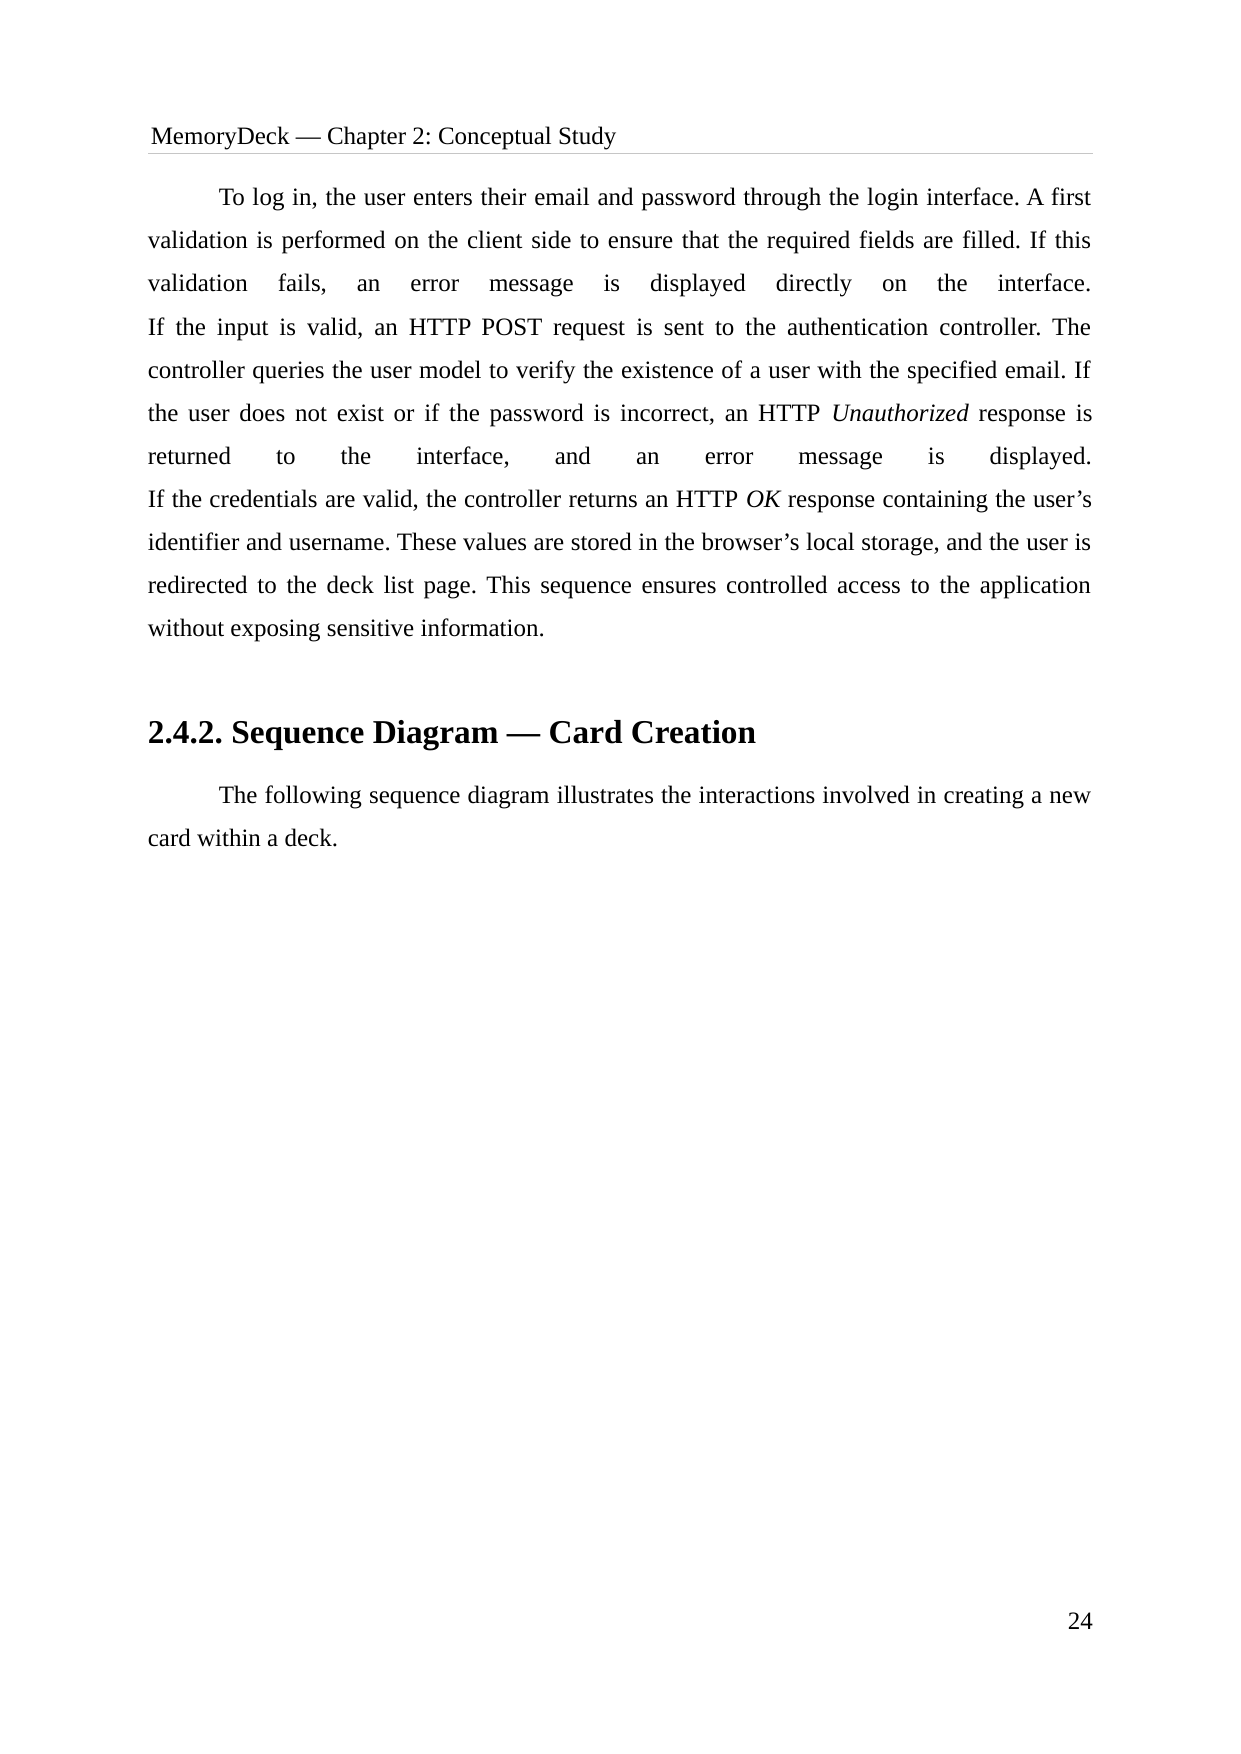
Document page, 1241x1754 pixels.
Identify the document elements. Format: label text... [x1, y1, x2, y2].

text The following sequence diagram illustrates the interactions involved in creating a new card within a deck. [148, 780, 1093, 852]
text To log in, the user enters their email and password through the login interface. A first validation is performed on the client side to ensure that the required fields are filled. If this validation fails, an error message is displayed directly on the interface. If the input is valid, an HTTP POST request is sent to the authentication controller. The controller queries the user model to verify the existence of a user with the specified email. If the user does not exist or if the password is incorrect, an HTTP Unauthorized response is returned to the interface, and an error message is displayed. If the credentials are valid, the controller returns an HTTP OK response containing the user’s identifier and username. These values are stored in the browser’s local storage, and the user is redirected to the deck list page. This sequence ensures controlled access to the application without exposing sensitive information. [148, 182, 1093, 642]
subtitle 2.4.2. Sequence Diagram — Card Creation [148, 712, 1093, 750]
